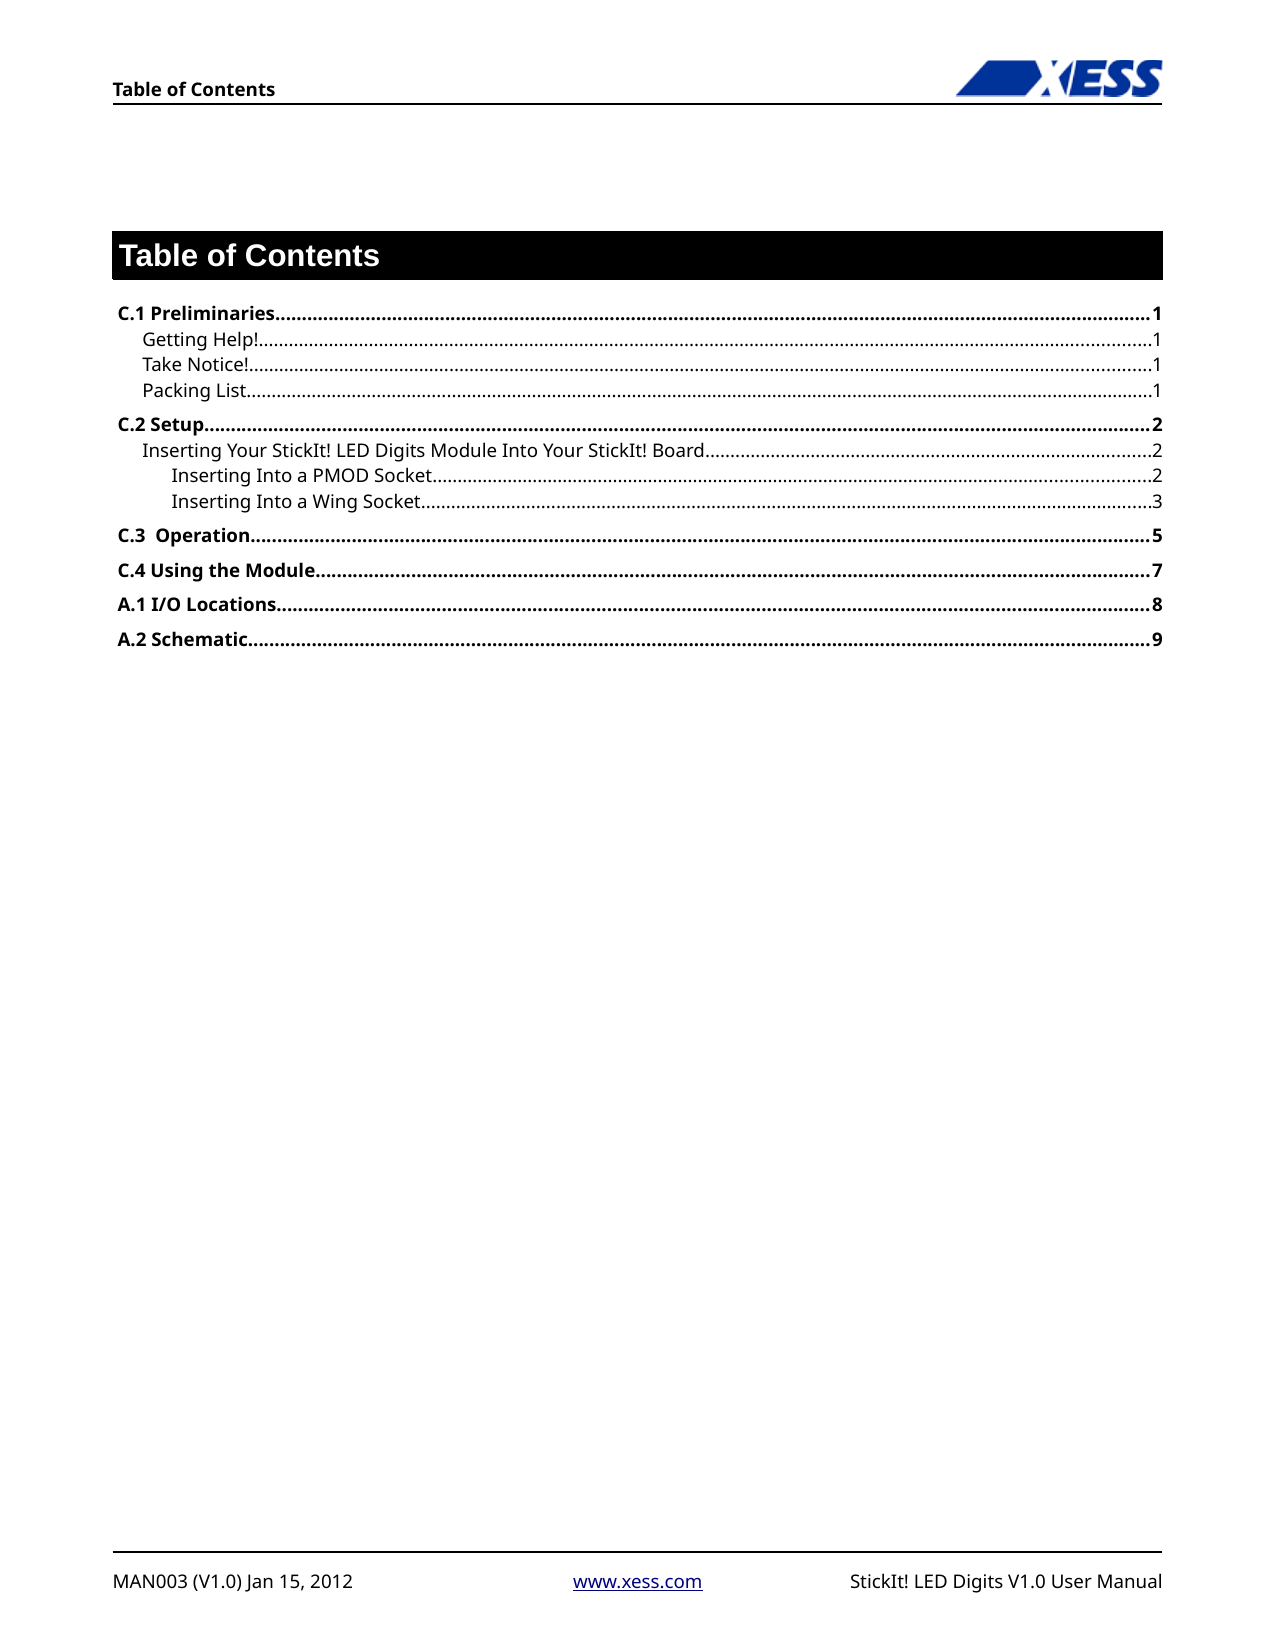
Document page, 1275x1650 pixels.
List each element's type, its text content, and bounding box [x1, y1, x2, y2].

text C.4 Using the Module 7 [112, 557, 1162, 582]
text C.3 Operation 5 [112, 522, 1162, 548]
text C.1 Preliminaries 1 [112, 300, 1162, 326]
text Packing List 1 [142, 377, 1162, 402]
text A.2 Schematic 9 [112, 626, 1162, 651]
text Inserting Into a PMOD Socket 2 [171, 462, 1162, 488]
text A.1 I/O Locations 8 [112, 591, 1162, 617]
subtitle Table of Contents [114, 232, 1162, 279]
picture [955, 60, 1163, 97]
text Inserting Into a Wing Socket 3 [171, 488, 1162, 513]
text Take Notice! 1 [142, 351, 1162, 377]
text C.2 Setup 2 [112, 411, 1162, 437]
text Getting Help! 1 [142, 326, 1162, 351]
text Inserting Your StickIt! LED Digits Module Into Your StickIt! Board 2 [142, 437, 1162, 462]
